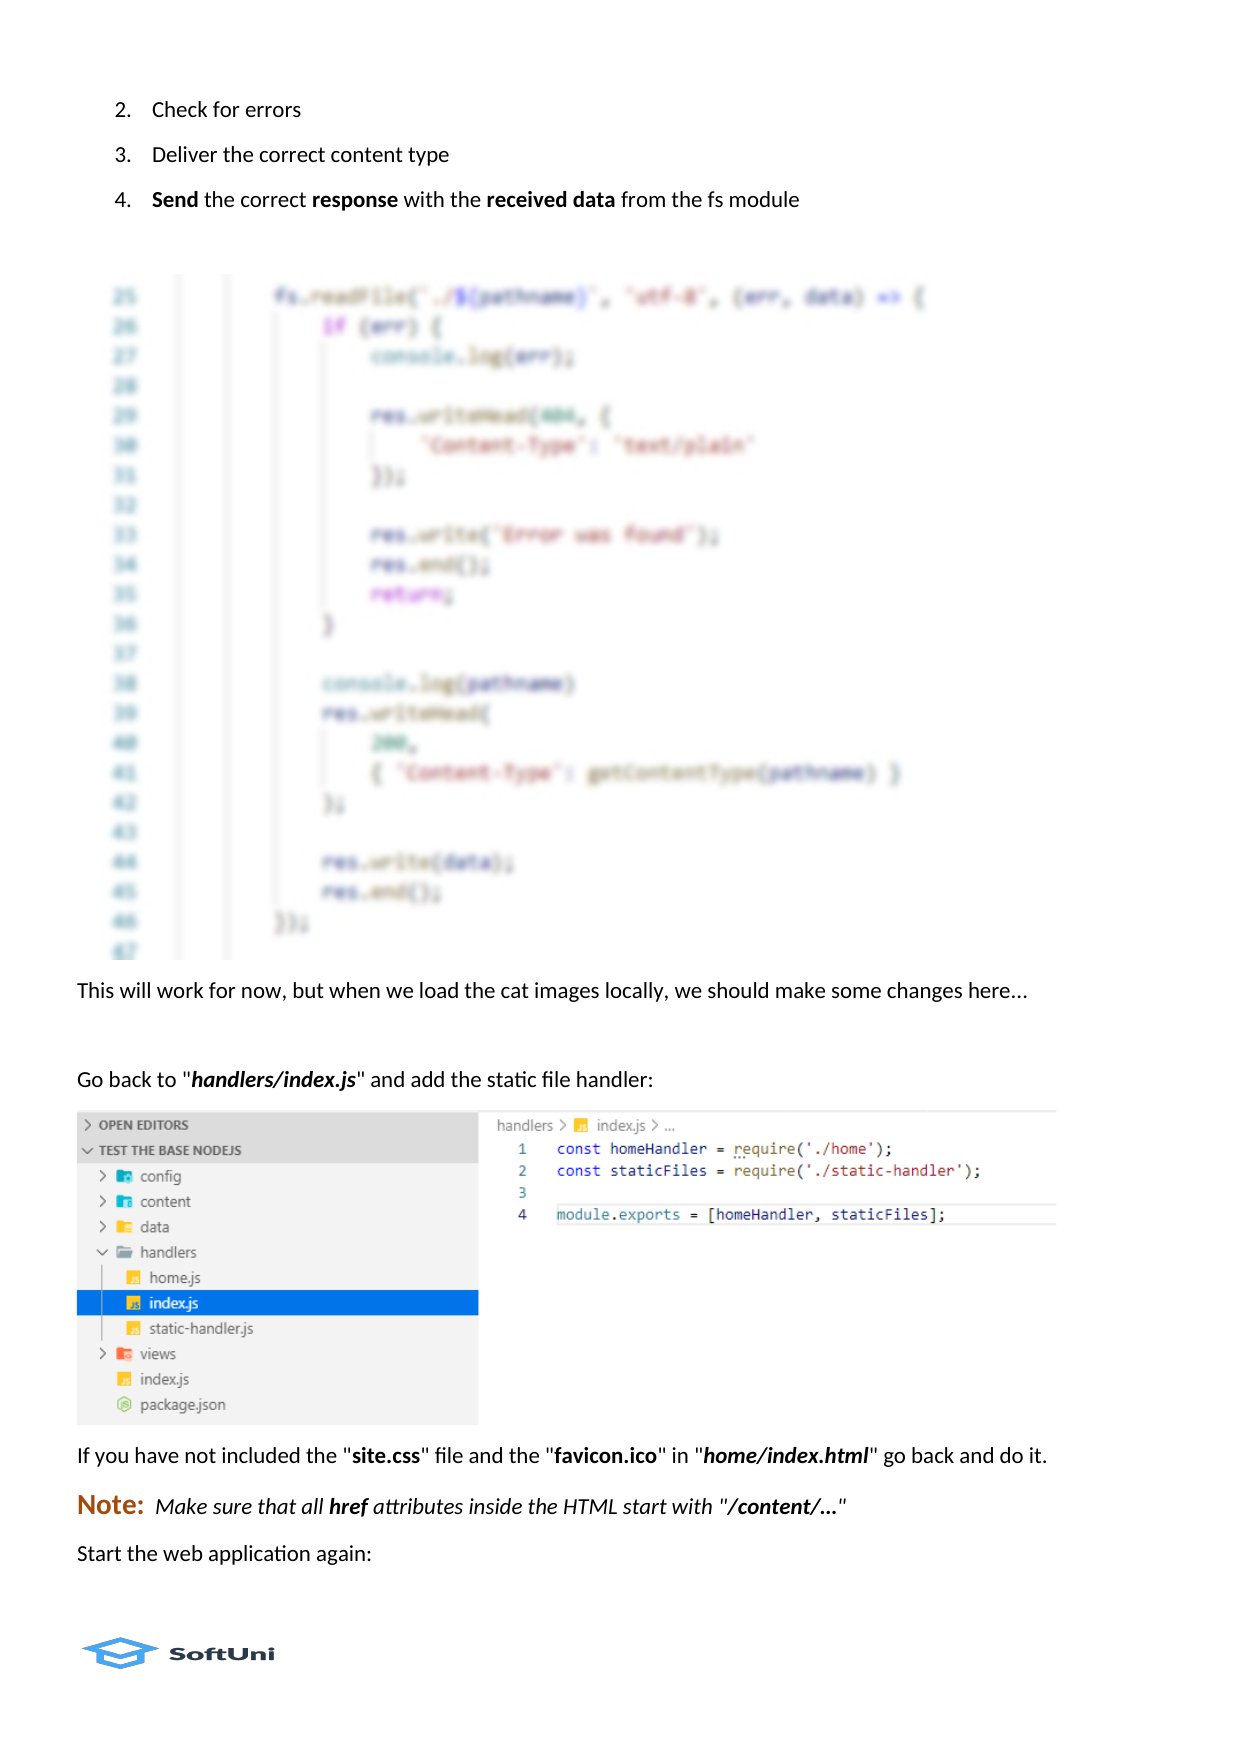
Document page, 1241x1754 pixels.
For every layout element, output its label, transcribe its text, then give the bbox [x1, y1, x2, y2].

list Deliver the correct content type [114, 140, 1163, 168]
text Start the web application again: [77, 1539, 1163, 1567]
picture [75, 1635, 281, 1672]
text If you have not included the "site.css" file and the "favicon.ico" in "home/index.html" go back and do it. [77, 1441, 1163, 1469]
picture [76, 1110, 1057, 1425]
text Note: Make sure that all href attributes inside the HTML start with "/content/…" [77, 1486, 1163, 1522]
text Go back to "handlers/index.js" and add the static file handler: [77, 1065, 1163, 1093]
list Send the correct response with the received data from the fs module [114, 185, 1163, 213]
list This will work for now, but when we load the cat images locally, we should make some changes here... [77, 976, 1163, 1004]
picture [76, 274, 993, 960]
list Check for errors [114, 95, 1163, 123]
